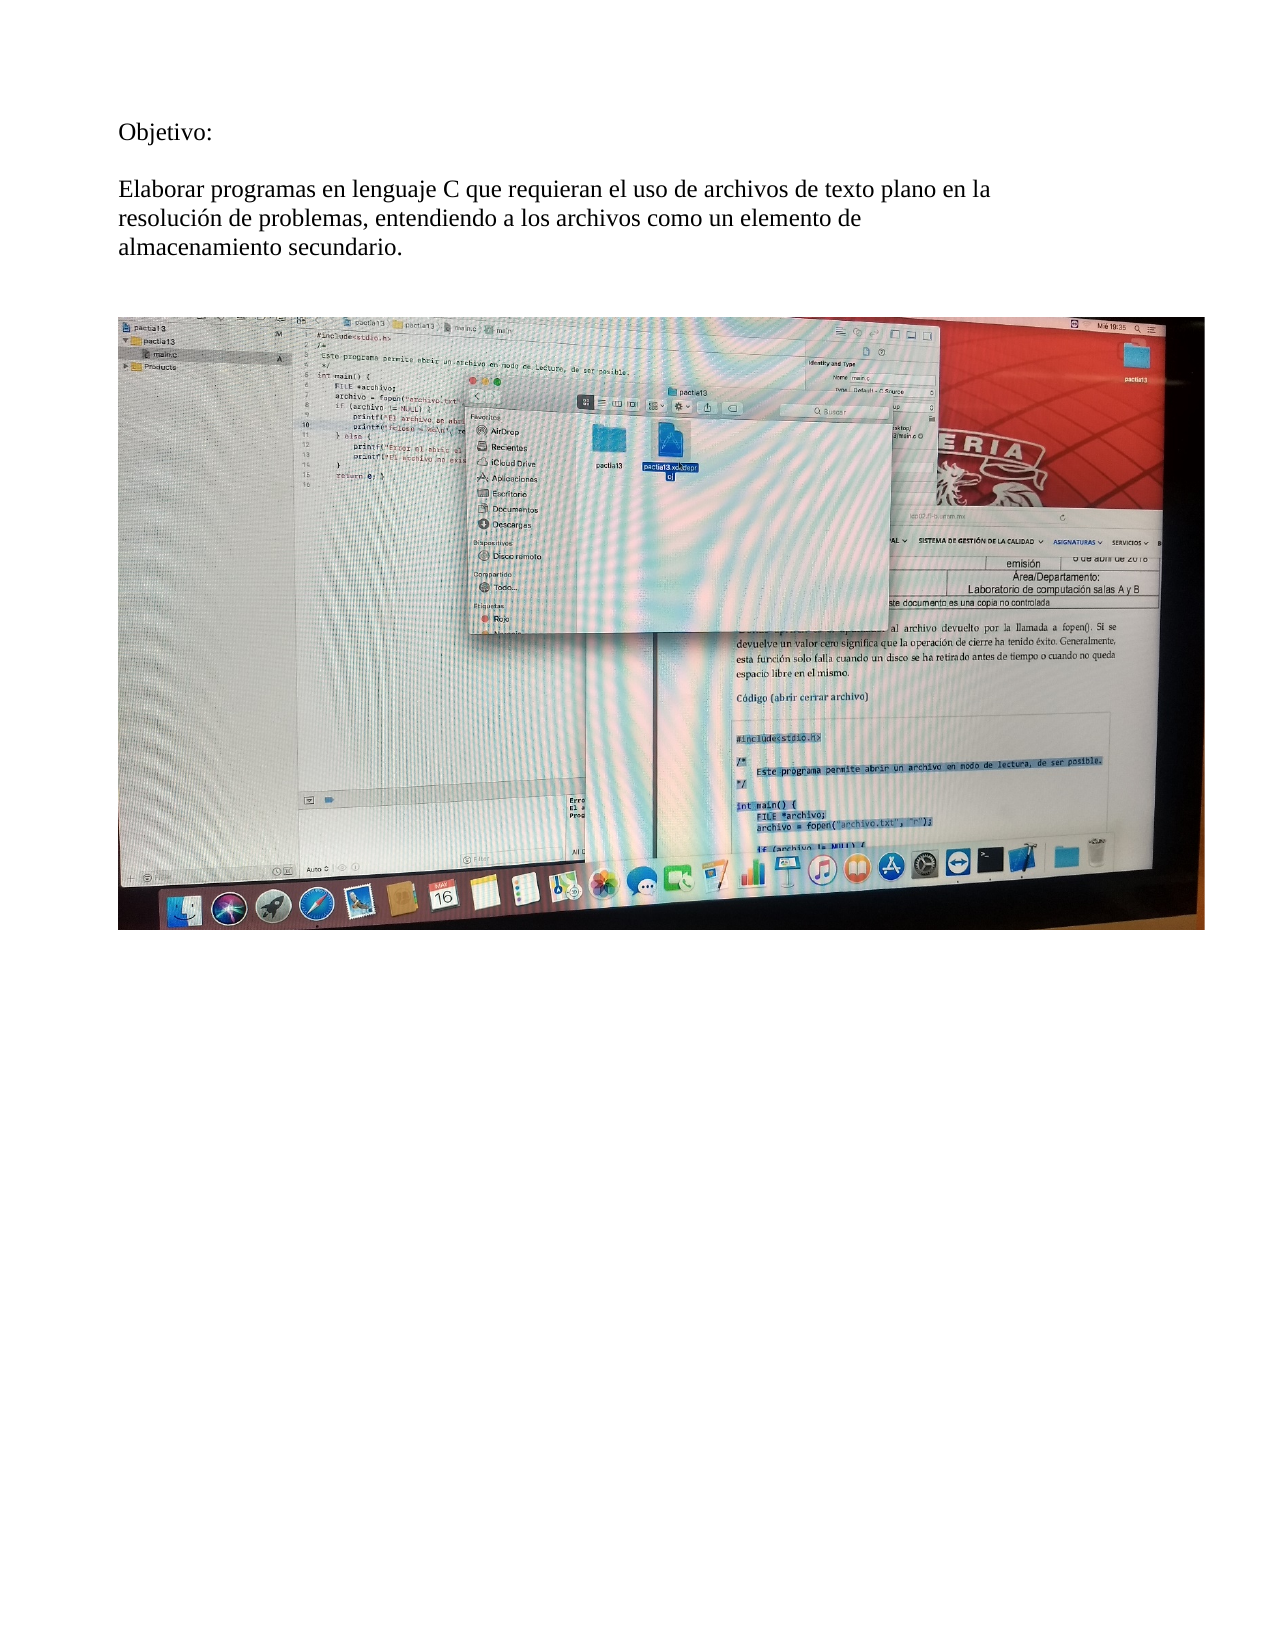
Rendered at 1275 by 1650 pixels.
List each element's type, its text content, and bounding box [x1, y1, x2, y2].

text resolución de problemas, entendiendo a los archivos como un elemento de [118, 203, 1205, 232]
text Objetivo: [118, 117, 1205, 145]
text almacenamiento secundario. [118, 232, 1205, 260]
text Elaborar programas en lenguaje C que requieran el uso de archivos de texto plano en la [118, 145, 1205, 203]
